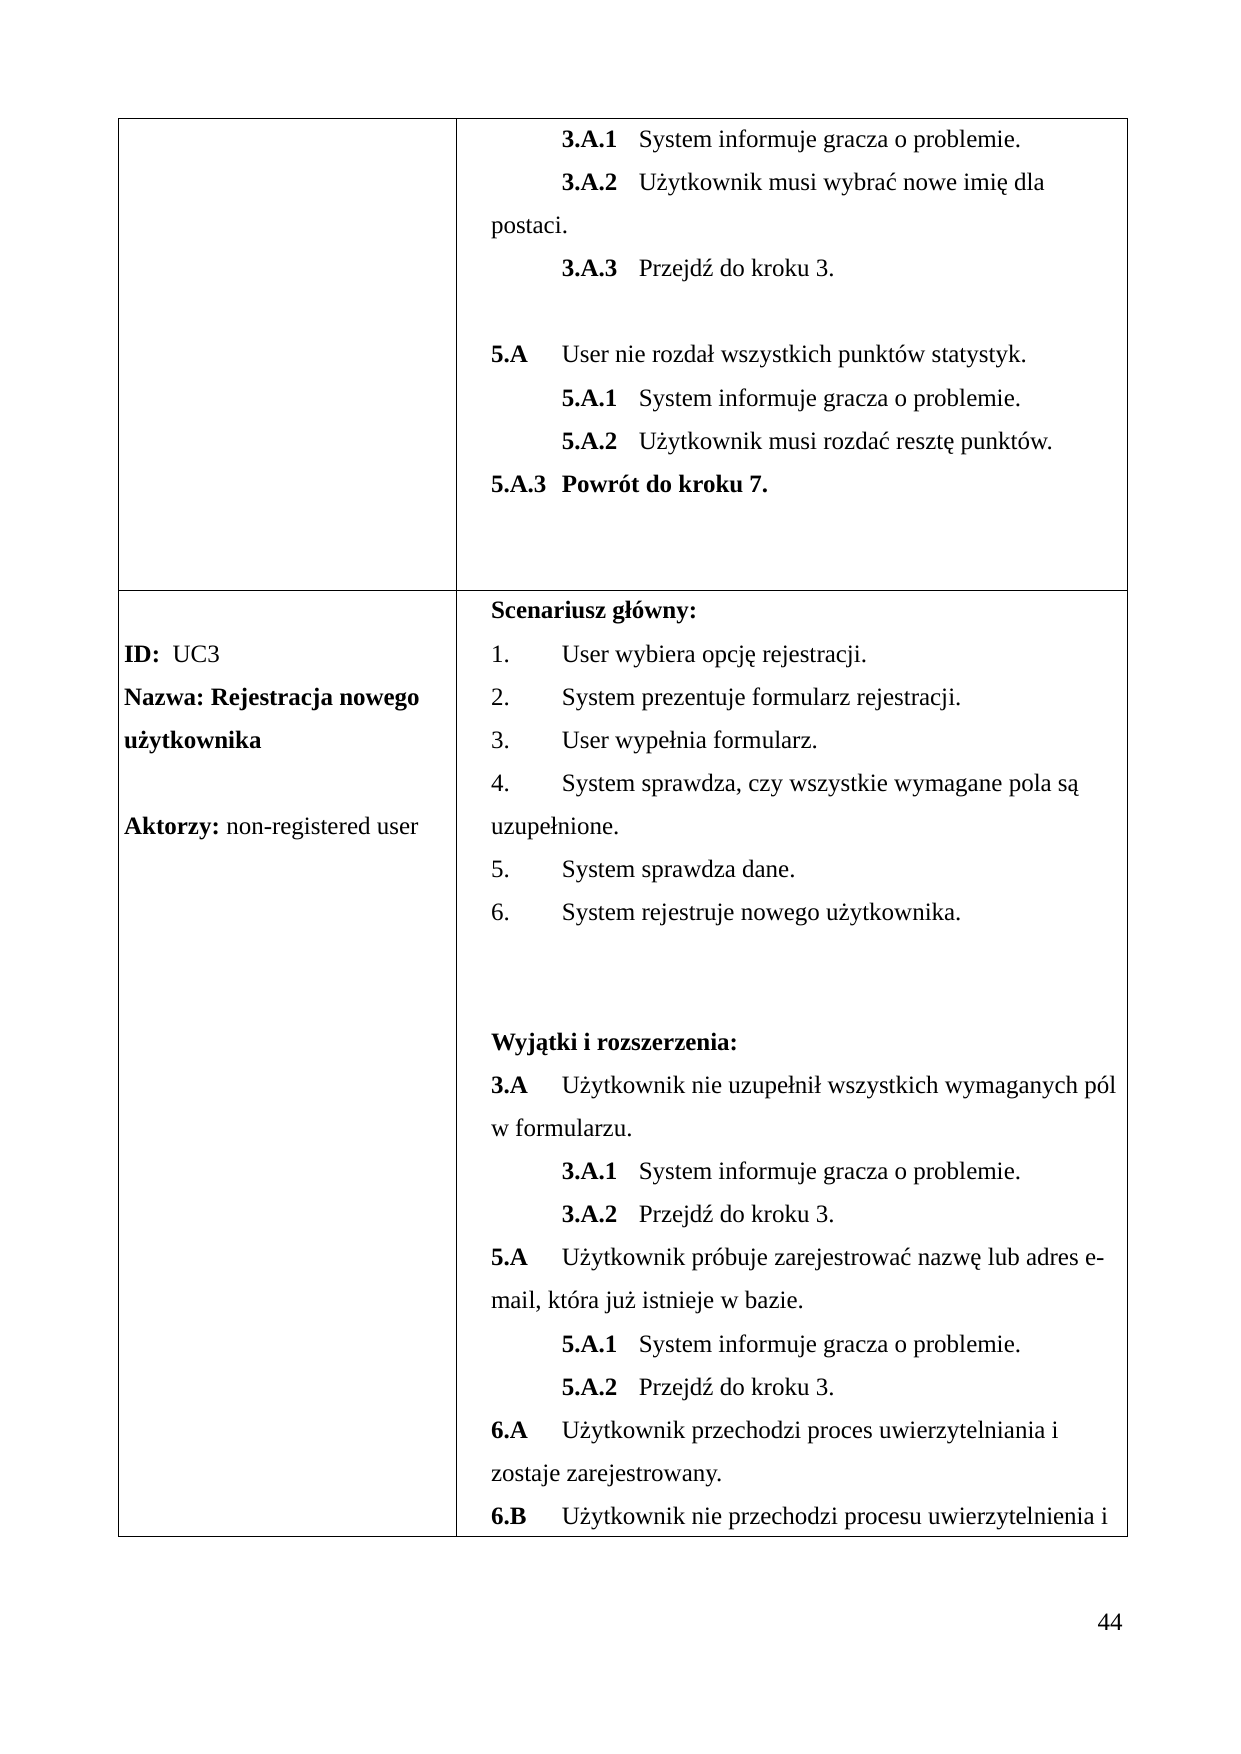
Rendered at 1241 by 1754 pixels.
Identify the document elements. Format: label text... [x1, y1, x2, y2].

table_cell [119, 119, 456, 590]
table_cell ID: UC3 Nazwa: Rejestracja nowego użytkownika Aktorzy: non-registered user [119, 591, 456, 1536]
table_cell Scenariusz główny: User wybiera opcję rejestracji. System prezentuje formularz rejestracji. User wypełnia formularz. System sprawdza, czy wszystkie wymagane pola są uzupełnione. System sprawdza dane. System rejestruje nowego użytkownika. Wyjątki i rozszerzenia: 3.A Użytkownik nie uzupełnił wszystkich wymaganych pól w formularzu. 3.A.1 System informuje gracza o problemie. 3.A.2 Przejdź do kroku 3. 5.A Użytkownik próbuje zarejestrować nazwę lub adres e-mail, która już istnieje w bazie. 5.A.1 System informuje gracza o problemie. 5.A.2 Przejdź do kroku 3. 6.A Użytkownik przechodzi proces uwierzytelniania i zostaje zarejestrowany. 6.B Użytkownik nie przechodzi procesu uwierzytelnienia i [457, 591, 1127, 1536]
table_cell 3.A.1 System informuje gracza o problemie. 3.A.2 Użytkownik musi wybrać nowe imię dla postaci. 3.A.3 Przejdź do kroku 3. 5.A User nie rozdał wszystkich punktów statystyk. 5.A.1 System informuje gracza o problemie. 5.A.2 Użytkownik musi rozdać resztę punktów. 5.A.3 Powrót do kroku 7. [457, 119, 1127, 590]
